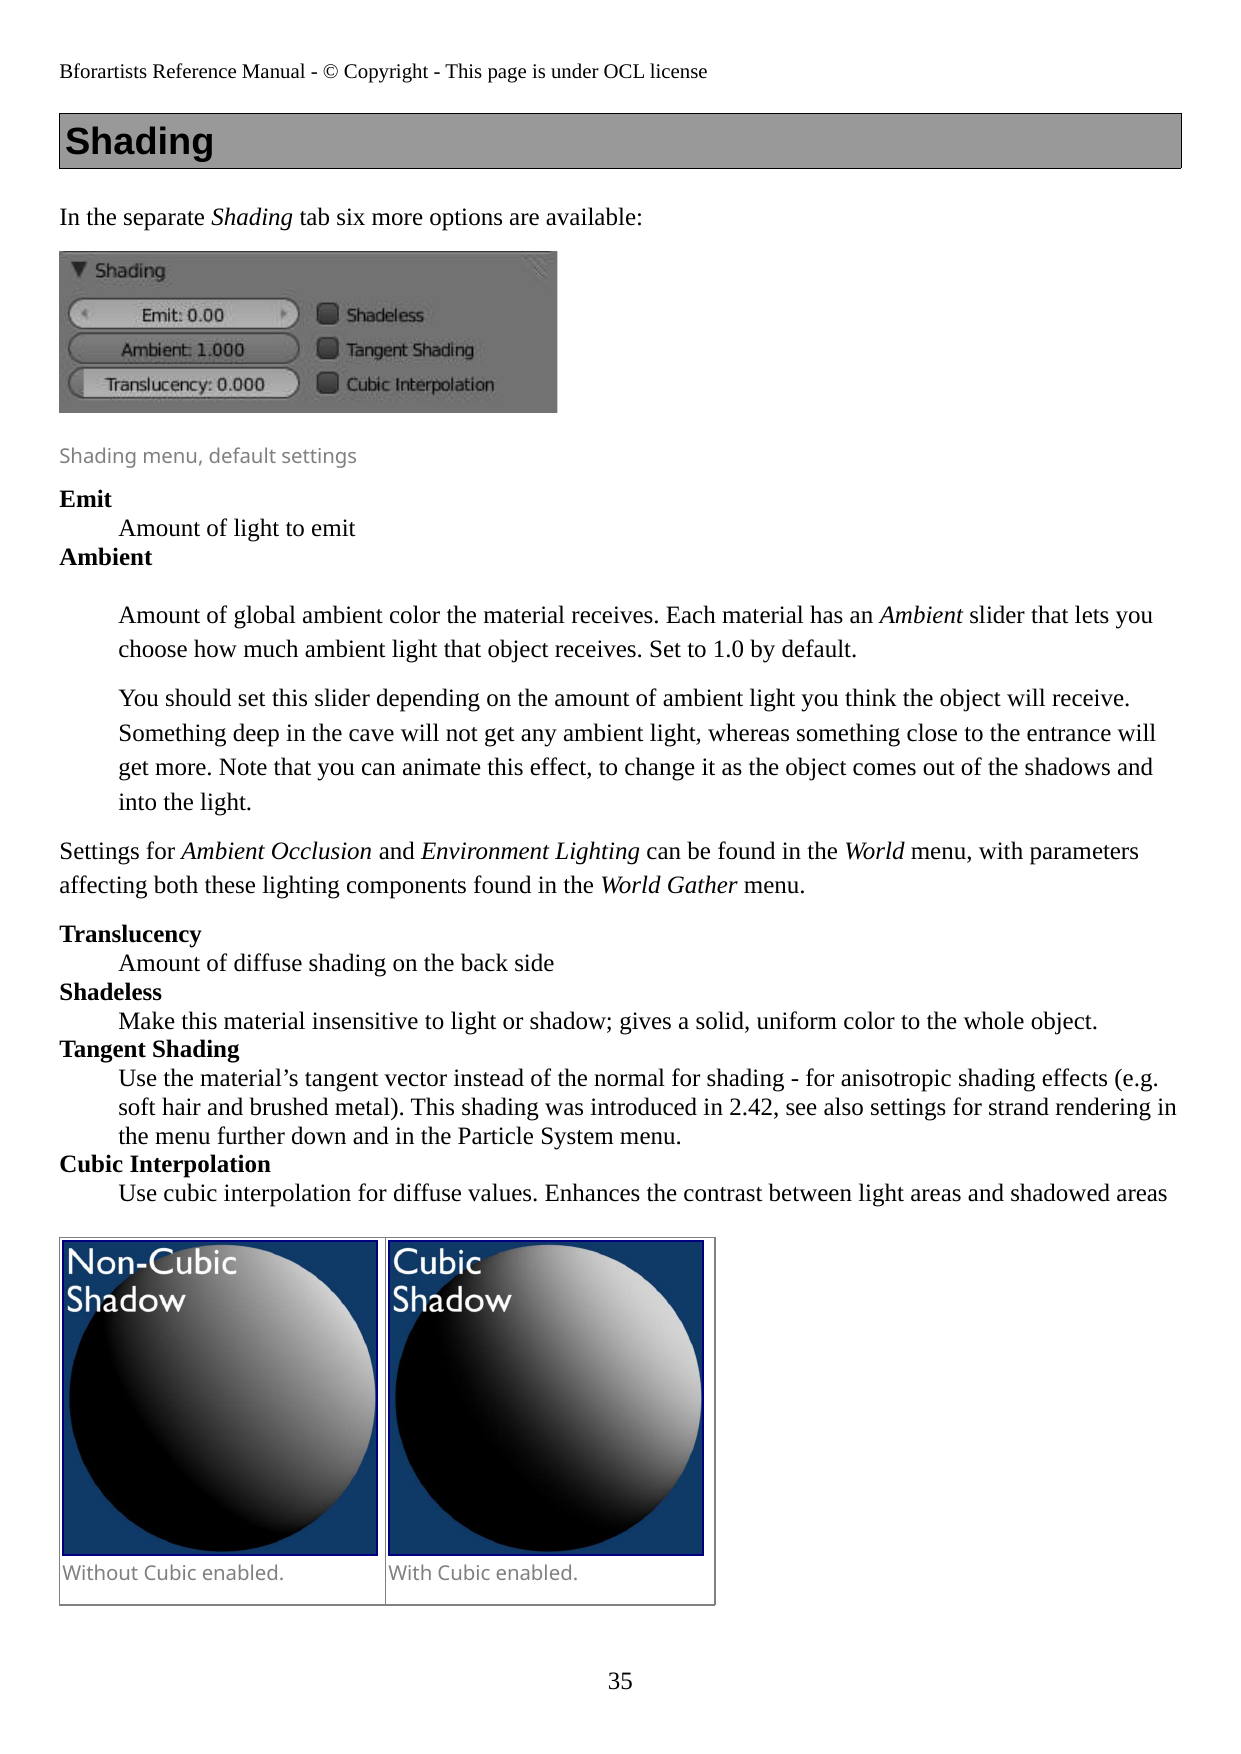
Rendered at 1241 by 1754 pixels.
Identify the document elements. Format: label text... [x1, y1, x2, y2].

list Amount of light to emit [118, 513, 1181, 542]
table_header Shading [60, 114, 1181, 168]
subtitle Translucency [59, 919, 1181, 948]
list Use the material’s tangent vector instead of the normal for shading - for anisotropic shading effects (e.g. soft hair and brushed metal). This shading was introduced in 2.42, see also settings for strand rendering in the menu further down and in the Particle System menu. [118, 1063, 1181, 1149]
list Use cubic interpolation for diffuse values. Enhances the contrast between light areas and shadowed areas [118, 1178, 1181, 1207]
picture [390, 1242, 702, 1554]
text In the separate Shading tab six more options are available: [59, 202, 1181, 231]
picture [64, 1242, 376, 1554]
text Settings for Ambient Occlusion and Environment Lighting can be found in the World menu, with parameters affecting both these lighting components found in the World Gather menu. [59, 836, 1181, 899]
list Amount of diffuse shading on the back side [118, 948, 1181, 977]
text You should set this slider depending on the amount of ambient light you think the object will receive. Something deep in the cave will not get any ambient light, whereas something close to the entrance will get more. Note that you can animate this effect, to change it as the object comes out of the shadows and into the light. [118, 683, 1181, 816]
picture [59, 251, 558, 413]
table_header Without Cubic enabled. [60, 1238, 385, 1604]
subtitle Ambient [59, 542, 1181, 571]
subtitle Tangent Shading [59, 1034, 1181, 1063]
table_header With Cubic enabled. [386, 1238, 714, 1604]
list Make this material insensitive to light or shadow; gives a solid, uniform color to the whole object. [118, 1006, 1181, 1034]
text Amount of global ambient color the material receives. Each material has an Ambient slider that lets you choose how much ambient light that object receives. Set to 1.0 by default. [118, 600, 1181, 663]
subtitle Shadeless [59, 977, 1181, 1006]
subtitle Emit [59, 484, 1181, 513]
text Shading menu, default settings [59, 438, 1181, 470]
subtitle Cubic Interpolation [59, 1149, 1181, 1178]
